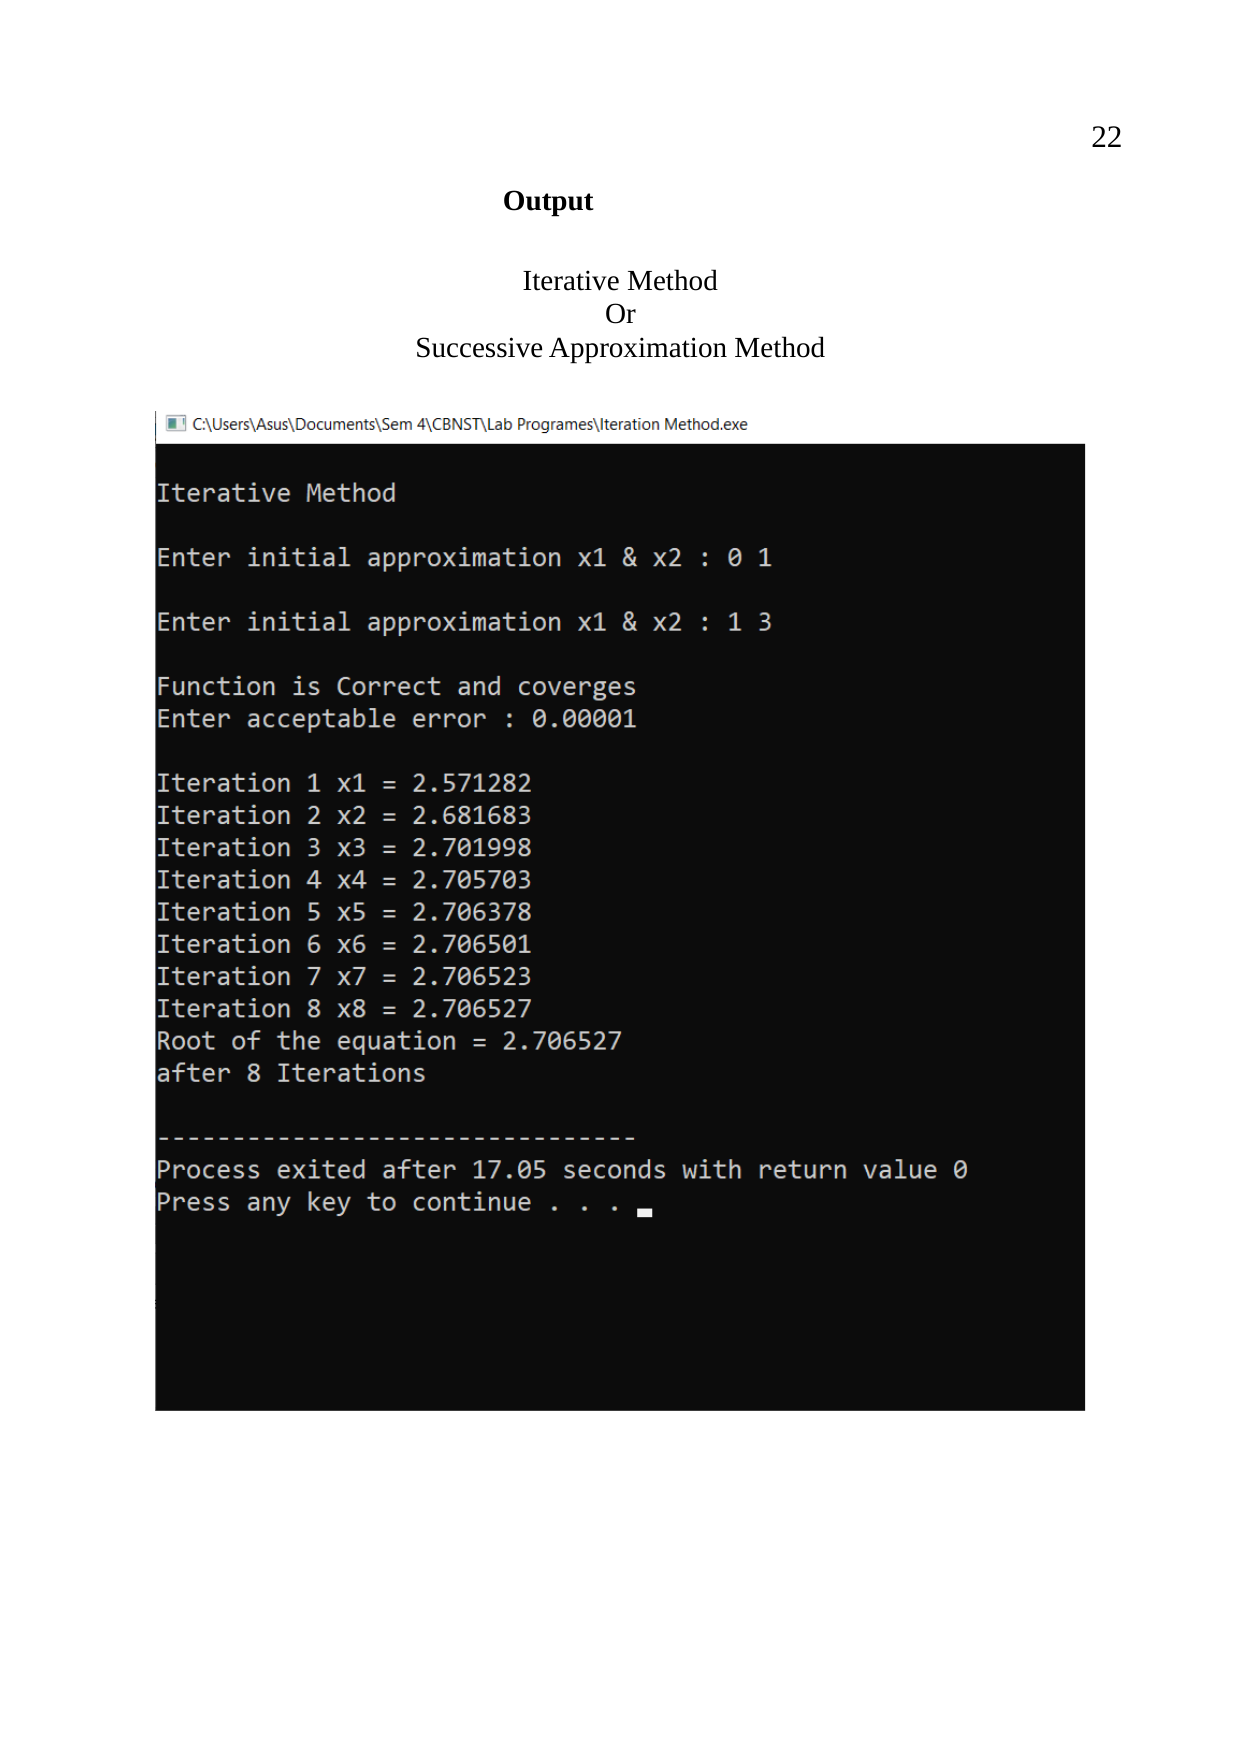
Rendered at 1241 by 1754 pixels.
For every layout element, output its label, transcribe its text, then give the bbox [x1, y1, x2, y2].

picture [155, 411, 271, 1411]
text Or [118, 297, 1122, 330]
text Successive Approximation Method [118, 330, 1122, 364]
text Output [118, 183, 978, 217]
text Iterative Method [118, 263, 1122, 297]
